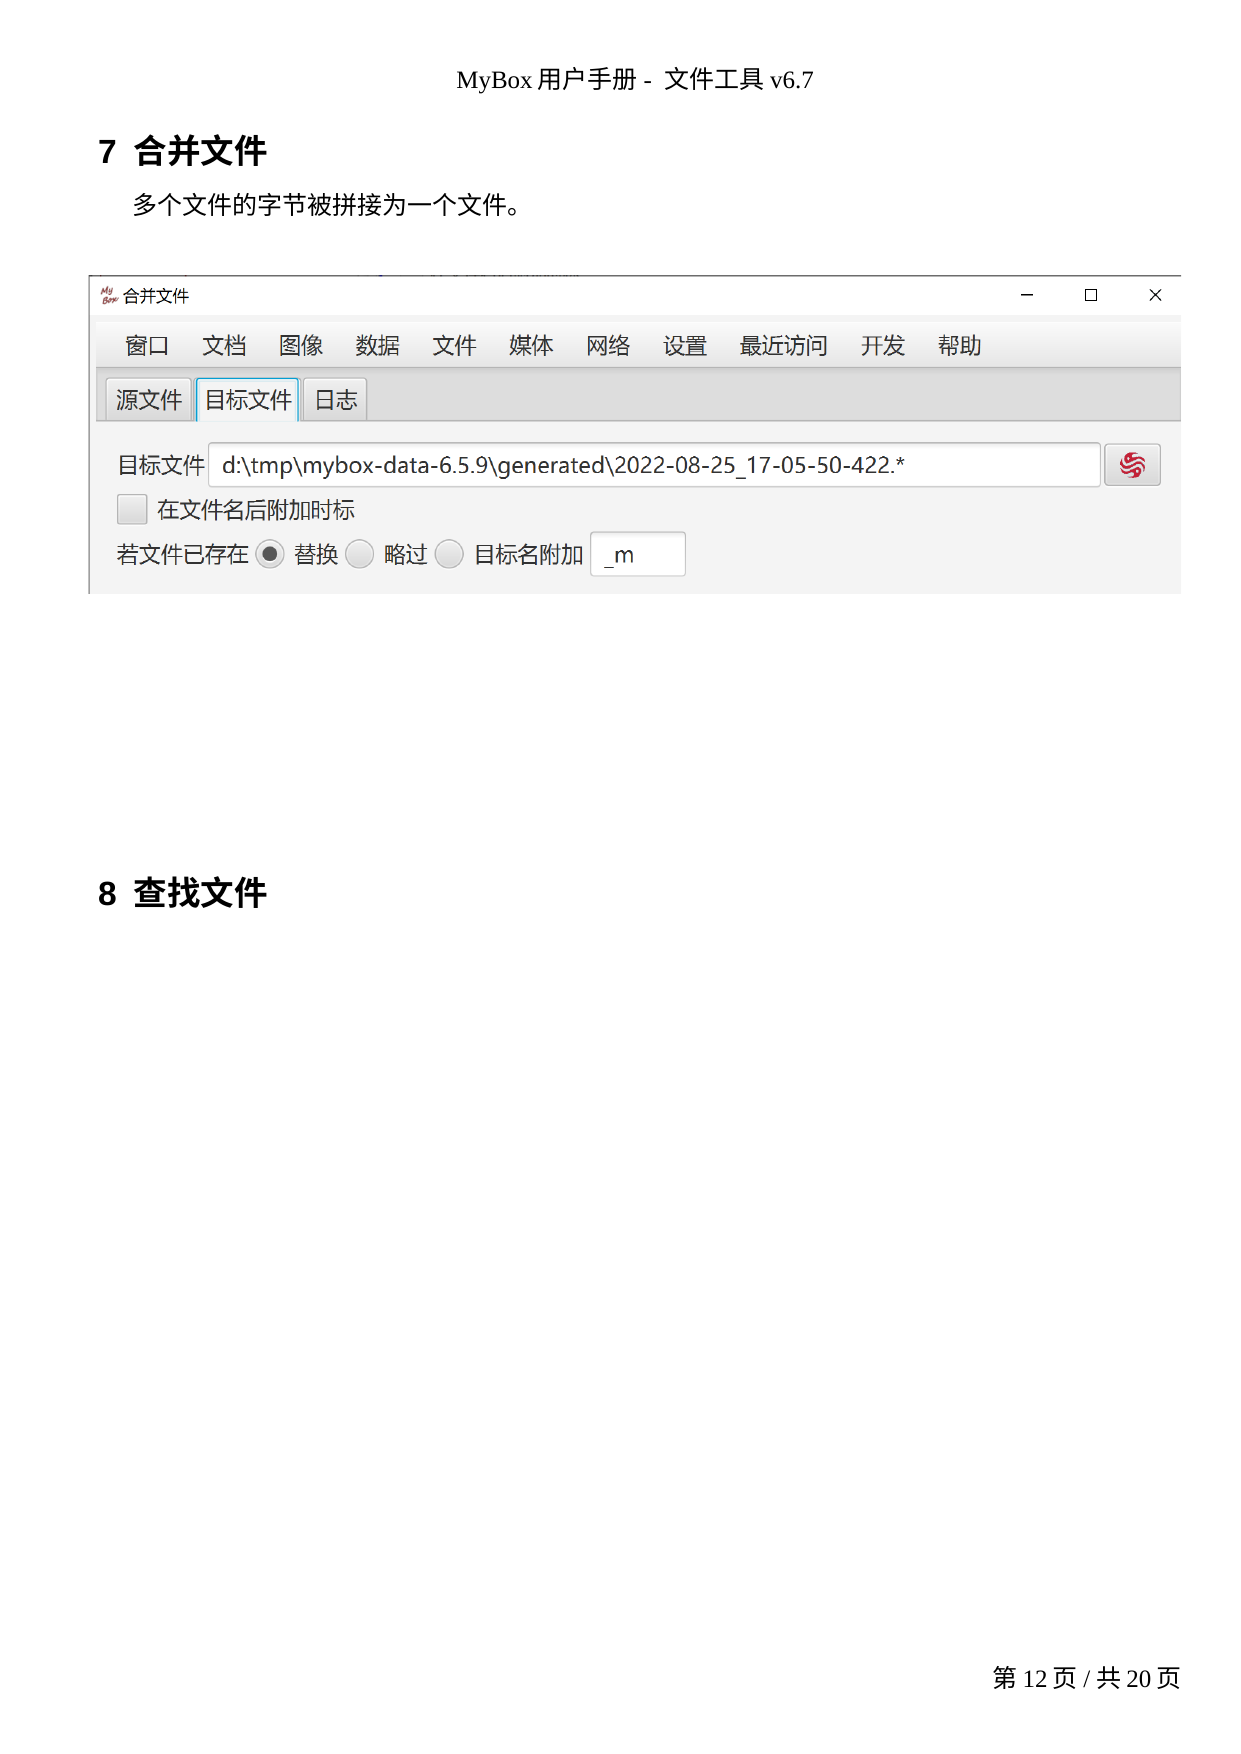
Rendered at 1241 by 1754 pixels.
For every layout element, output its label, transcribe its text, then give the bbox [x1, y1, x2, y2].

picture [88, 275, 1182, 594]
subtitle 查找文件 [88, 866, 1181, 914]
subtitle 合并文件 [88, 125, 1181, 173]
text 多个文件的字节被拼接为一个文件。 [88, 186, 1181, 222]
